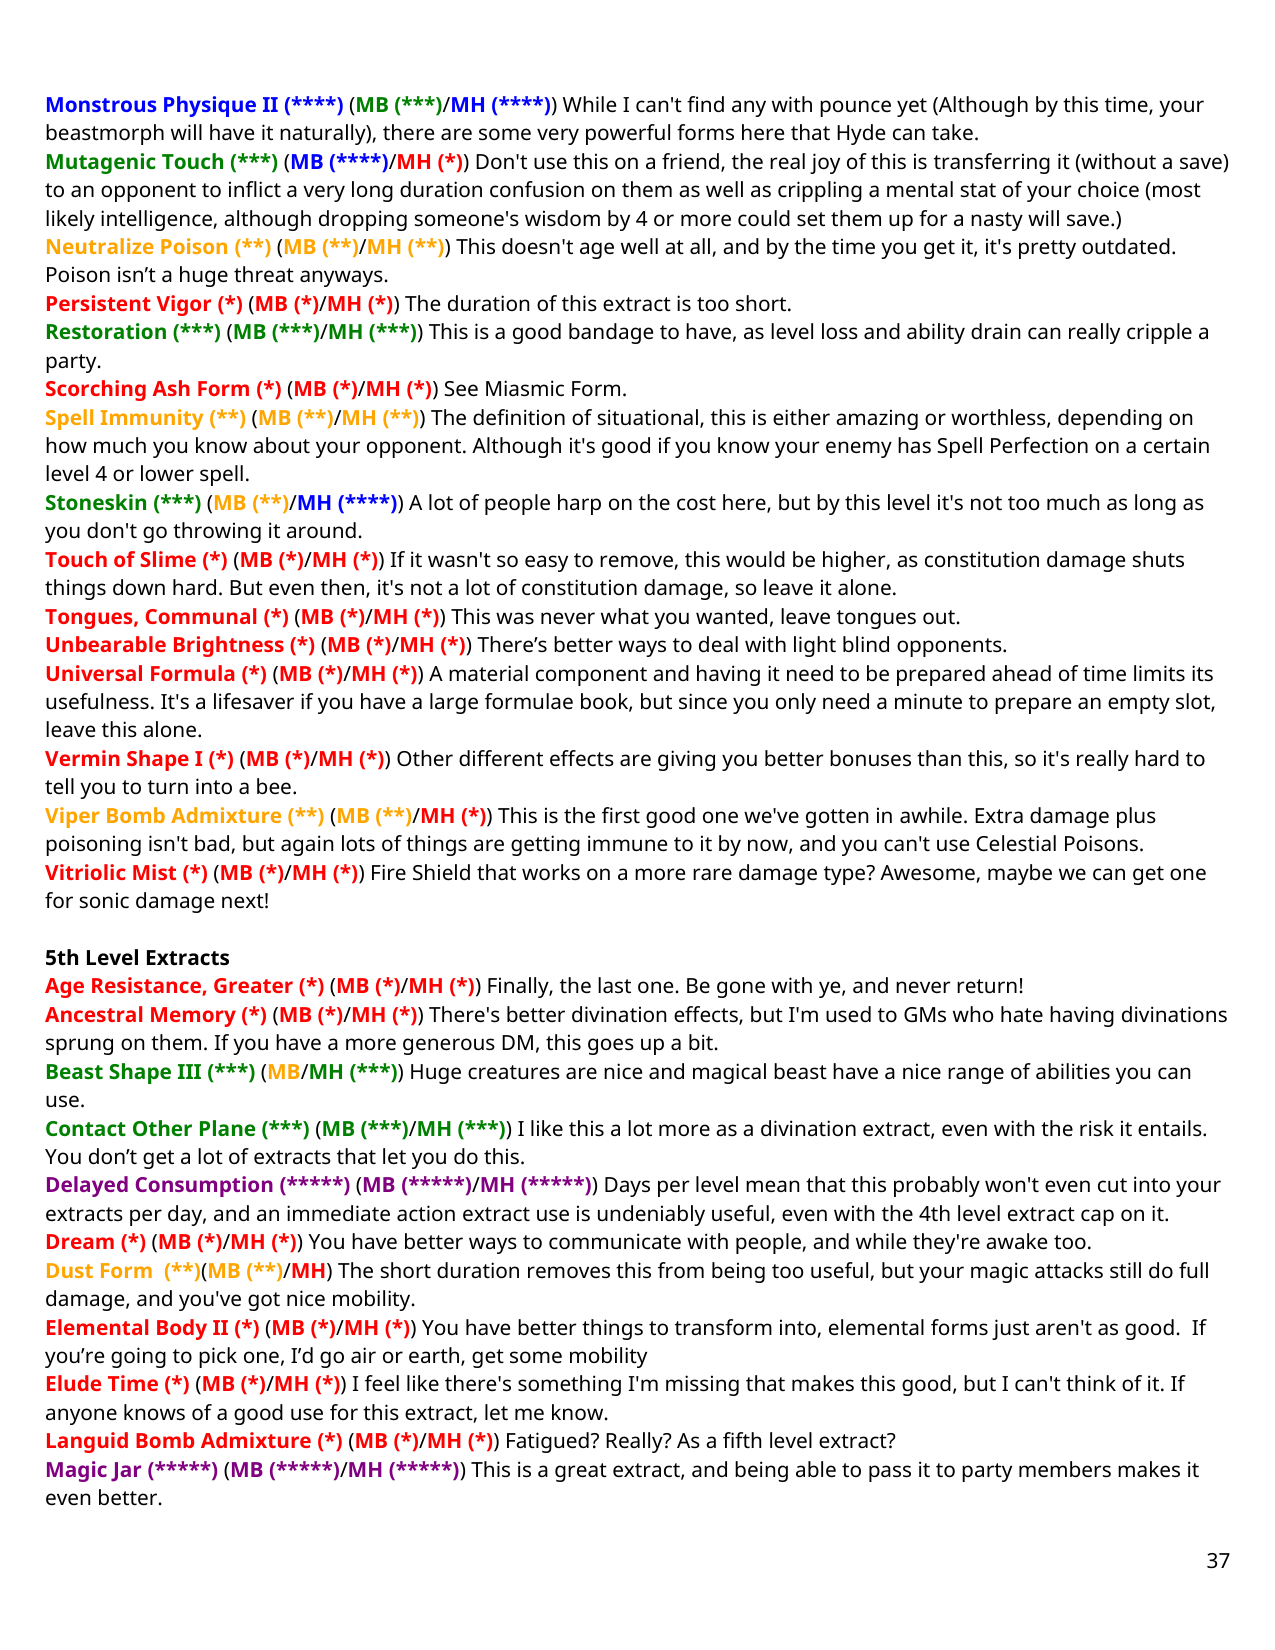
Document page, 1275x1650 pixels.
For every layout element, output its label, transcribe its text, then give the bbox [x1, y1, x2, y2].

text Universal Formula (*) (MB (*)/MH (*)) A material component and having it need to be prepared ahead of time limits its usefulness. It's a lifesaver if you have a large formulae book, but since you only need a minute to prepare an empty slot, leave this alone. [45, 659, 1230, 744]
text Beast Shape III (***) (MB/MH (***)) Huge creatures are nice and magical beast have a nice range of abilities you can use. [45, 1057, 1230, 1114]
text Elude Time (*) (MB (*)/MH (*)) I feel like there's something I'm missing that makes this good, but I can't think of it. If anyone knows of a good use for this extract, let me know. [45, 1369, 1230, 1426]
text Age Resistance, Greater (*) (MB (*)/MH (*)) Finally, the last one. Be gone with ye, and never return! [45, 971, 1230, 1000]
text 5th Level Extracts [45, 943, 1230, 971]
text Dust Form (**)(MB (**)/MH) The short duration removes this from being too useful, but your magic attacks still do full damage, and you've got nice mobility. [45, 1256, 1230, 1313]
text Touch of Slime (*) (MB (*)/MH (*)) If it wasn't so easy to remove, this would be higher, as constitution damage shuts things down hard. But even then, it's not a lot of constitution damage, so leave it alone. [45, 545, 1230, 602]
text Persistent Vigor (*) (MB (*)/MH (*)) The duration of this extract is too short. [45, 289, 1230, 317]
text Delayed Consumption (*****) (MB (*****)/MH (*****)) Days per level mean that this probably won't even cut into your extracts per day, and an immediate action extract use is undeniably useful, even with the 4th level extract cap on it. [45, 1171, 1230, 1227]
text Scorching Ash Form (*) (MB (*)/MH (*)) See Miasmic Form. [45, 374, 1230, 403]
text Unbearable Brightness (*) (MB (*)/MH (*)) There’s better ways to deal with light blind opponents. [45, 630, 1230, 659]
text Monstrous Physique II (****) (MB (***)/MH (****)) While I can't find any with pounce yet (Although by this time, your beastmorph will have it naturally), there are some very powerful forms here that Hyde can take. [45, 90, 1230, 147]
text Viper Bomb Admixture (**) (MB (**)/MH (*)) This is the first good one we've gotten in awhile. Extra damage plus poisoning isn't bad, but again lots of things are getting immune to it by now, and you can't use Celestial Poisons. [45, 801, 1230, 858]
text Stoneskin (***) (MB (**)/MH (****)) A lot of people harp on the cost here, but by this level it's not too much as long as you don't go throwing it around. [45, 488, 1230, 545]
text Spell Immunity (**) (MB (**)/MH (**)) The definition of situational, this is either amazing or worthless, depending on how much you know about your opponent. Although it's good if you know your enemy has Spell Perfection on a certain level 4 or lower spell. [45, 403, 1230, 488]
text Vermin Shape I (*) (MB (*)/MH (*)) Other different effects are giving you better bonuses than this, so it's really hard to tell you to turn into a bee. [45, 744, 1230, 801]
text Neutralize Poison (**) (MB (**)/MH (**)) This doesn't age well at all, and by the time you get it, it's pretty outdated. Poison isn’t a huge threat anyways. [45, 232, 1230, 289]
text Magic Jar (*****) (MB (*****)/MH (*****)) This is a great extract, and being able to pass it to party members makes it even better. [45, 1455, 1230, 1512]
text Ancestral Memory (*) (MB (*)/MH (*)) There's better divination effects, but I'm used to GMs who hate having divinations sprung on them. If you have a more generous DM, this goes up a bit. [45, 1000, 1230, 1057]
text Elemental Body II (*) (MB (*)/MH (*)) You have better things to transform into, elemental forms just aren't as good. If you’re going to pick one, I’d go air or earth, get some mobility [45, 1313, 1230, 1369]
text Languid Bomb Admixture (*) (MB (*)/MH (*)) Fatigued? Really? As a fifth level extract? [45, 1426, 1230, 1455]
text Restoration (***) (MB (***)/MH (***)) This is a good bandage to have, as level loss and ability drain can really cripple a party. [45, 317, 1230, 374]
text Vitriolic Mist (*) (MB (*)/MH (*)) Fire Shield that works on a more rare damage type? Awesome, maybe we can get one for sonic damage next! [45, 858, 1230, 914]
text Tongues, Communal (*) (MB (*)/MH (*)) This was never what you wanted, leave tongues out. [45, 602, 1230, 630]
text Contact Other Plane (***) (MB (***)/MH (***)) I like this a lot more as a divination extract, even with the risk it entails. You don’t get a lot of extracts that let you do this. [45, 1114, 1230, 1171]
text Dream (*) (MB (*)/MH (*)) You have better ways to communicate with people, and while they're awake too. [45, 1227, 1230, 1256]
text Mutagenic Touch (***) (MB (****)/MH (*)) Don't use this on a friend, the real joy of this is transferring it (without a save) to an opponent to inflict a very long duration confusion on them as well as crippling a mental stat of your choice (most likely intelligence, although dropping someone's wisdom by 4 or more could set them up for a nasty will save.) [45, 147, 1230, 232]
